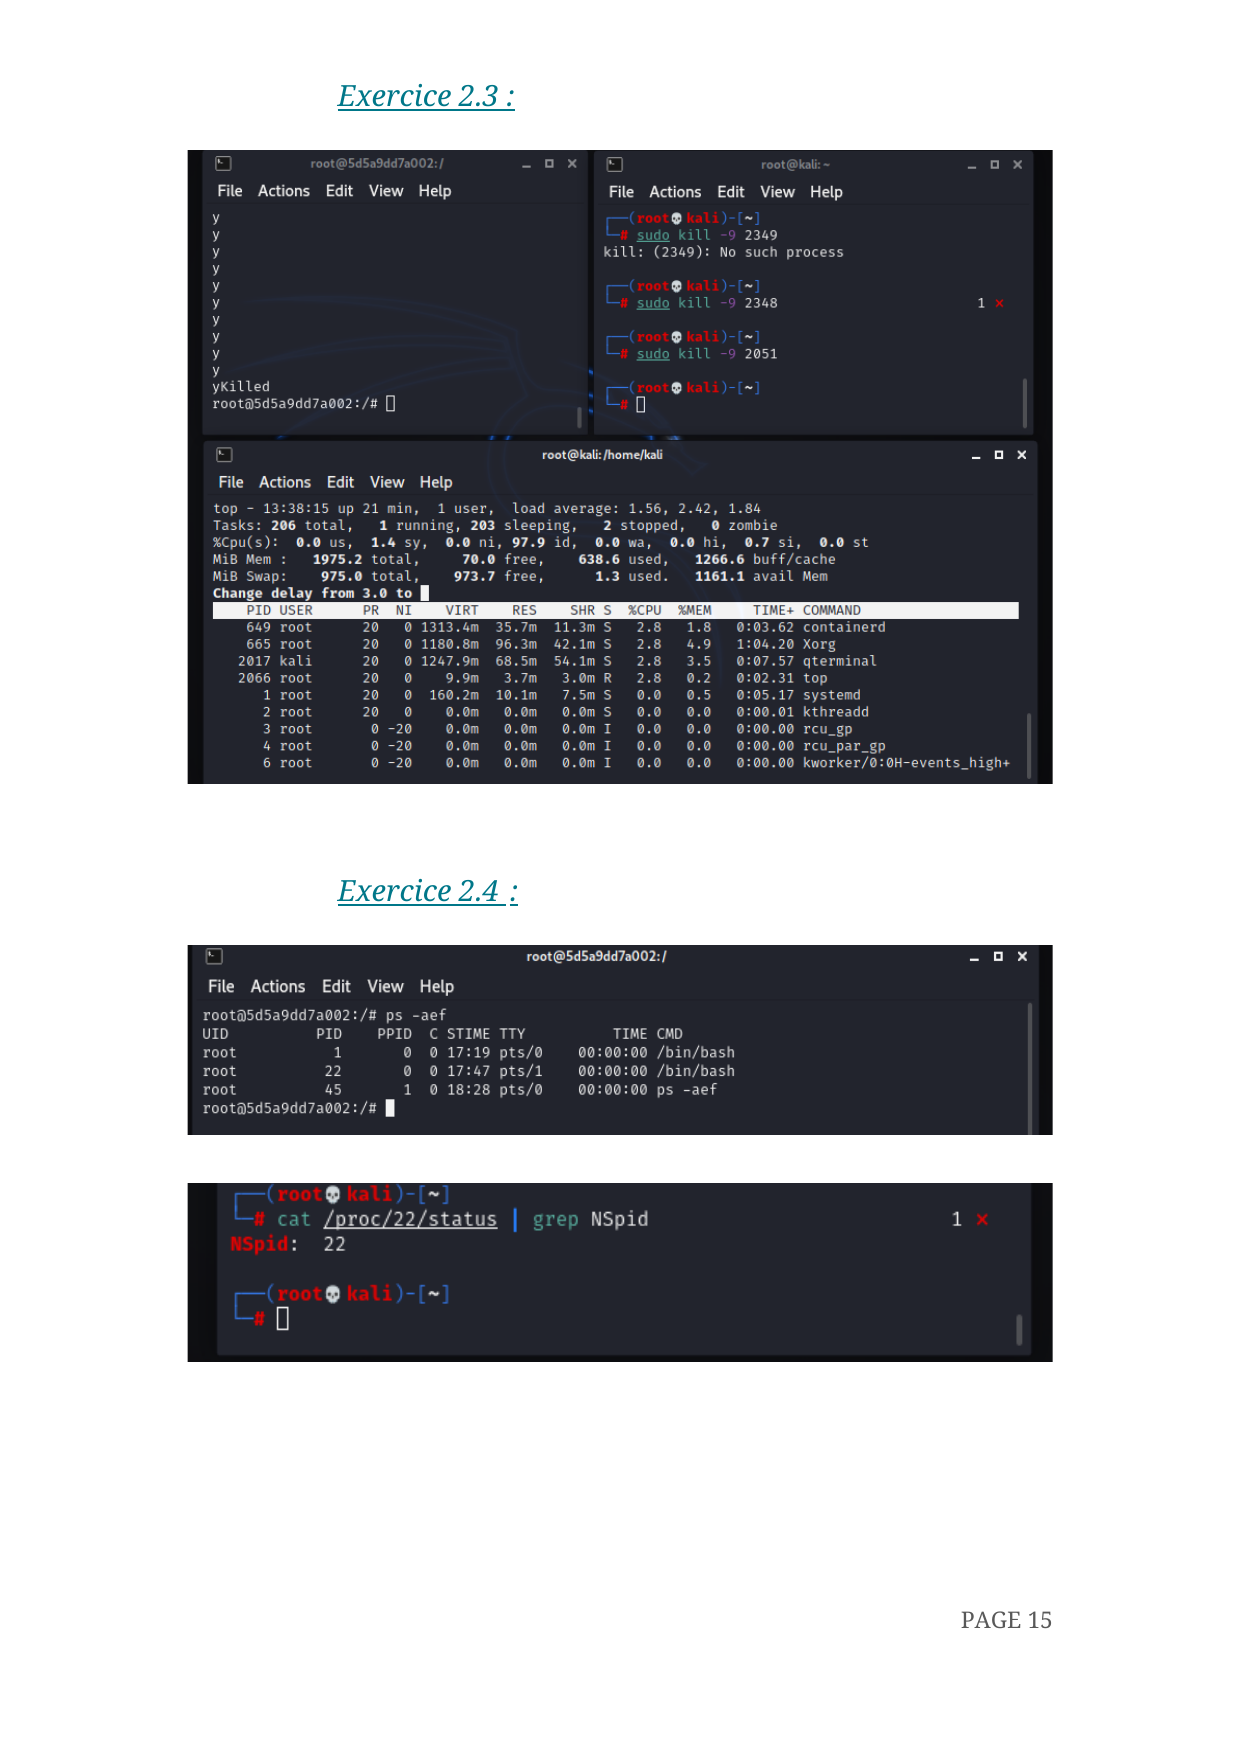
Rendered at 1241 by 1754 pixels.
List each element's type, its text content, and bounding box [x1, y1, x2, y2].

subtitle Exercice 2.3 : [262, 75, 1053, 115]
subtitle Exercice 2.4 : [262, 870, 1053, 910]
